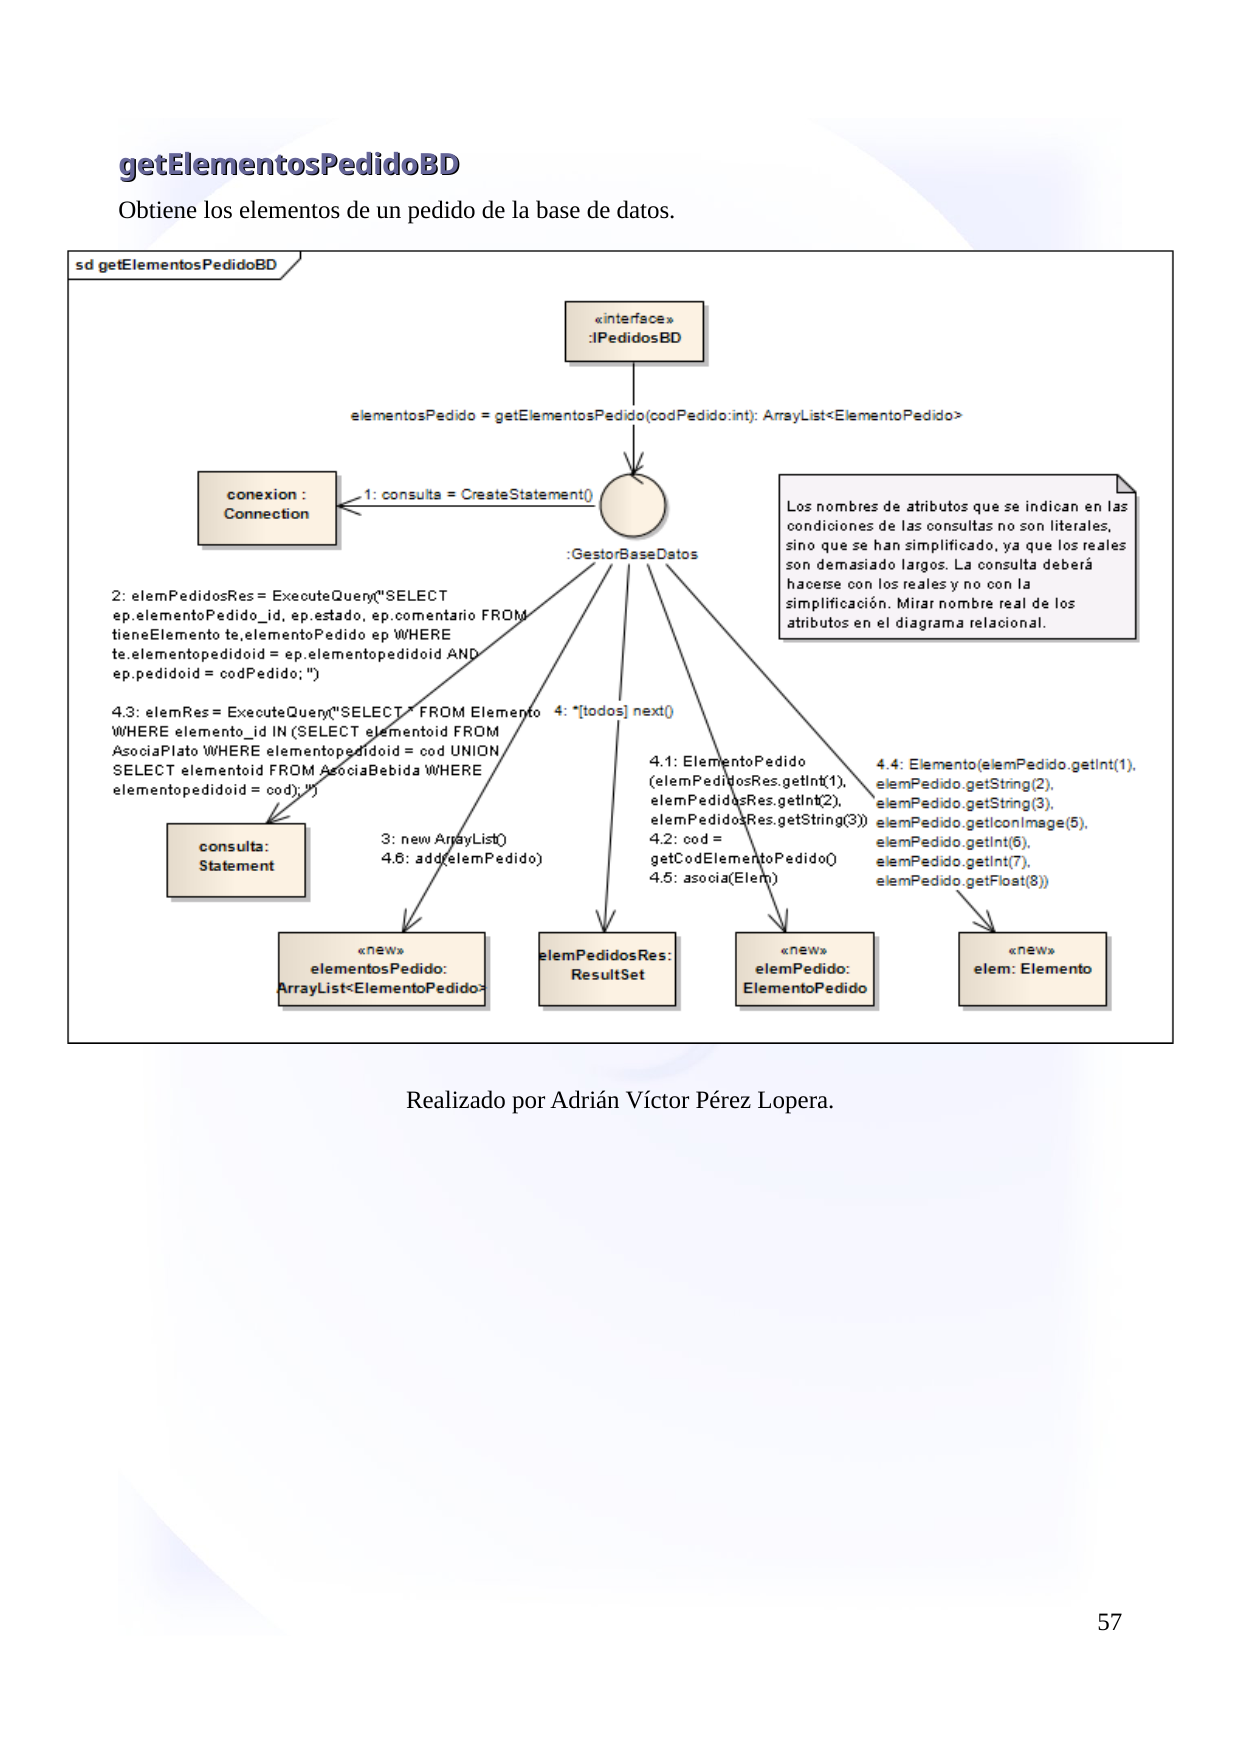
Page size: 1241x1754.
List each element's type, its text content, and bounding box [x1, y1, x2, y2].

picture [118, 183, 1122, 195]
subtitle getElementosPedidoBD [118, 143, 1122, 183]
text Realizado por Adrián Víctor Pérez Lopera. [118, 1085, 1122, 1114]
picture [118, 1114, 1122, 1636]
text Obtiene los elementos de un pedido de la base de datos. [118, 195, 1122, 224]
picture [118, 118, 1122, 143]
picture [66, 224, 1174, 1085]
